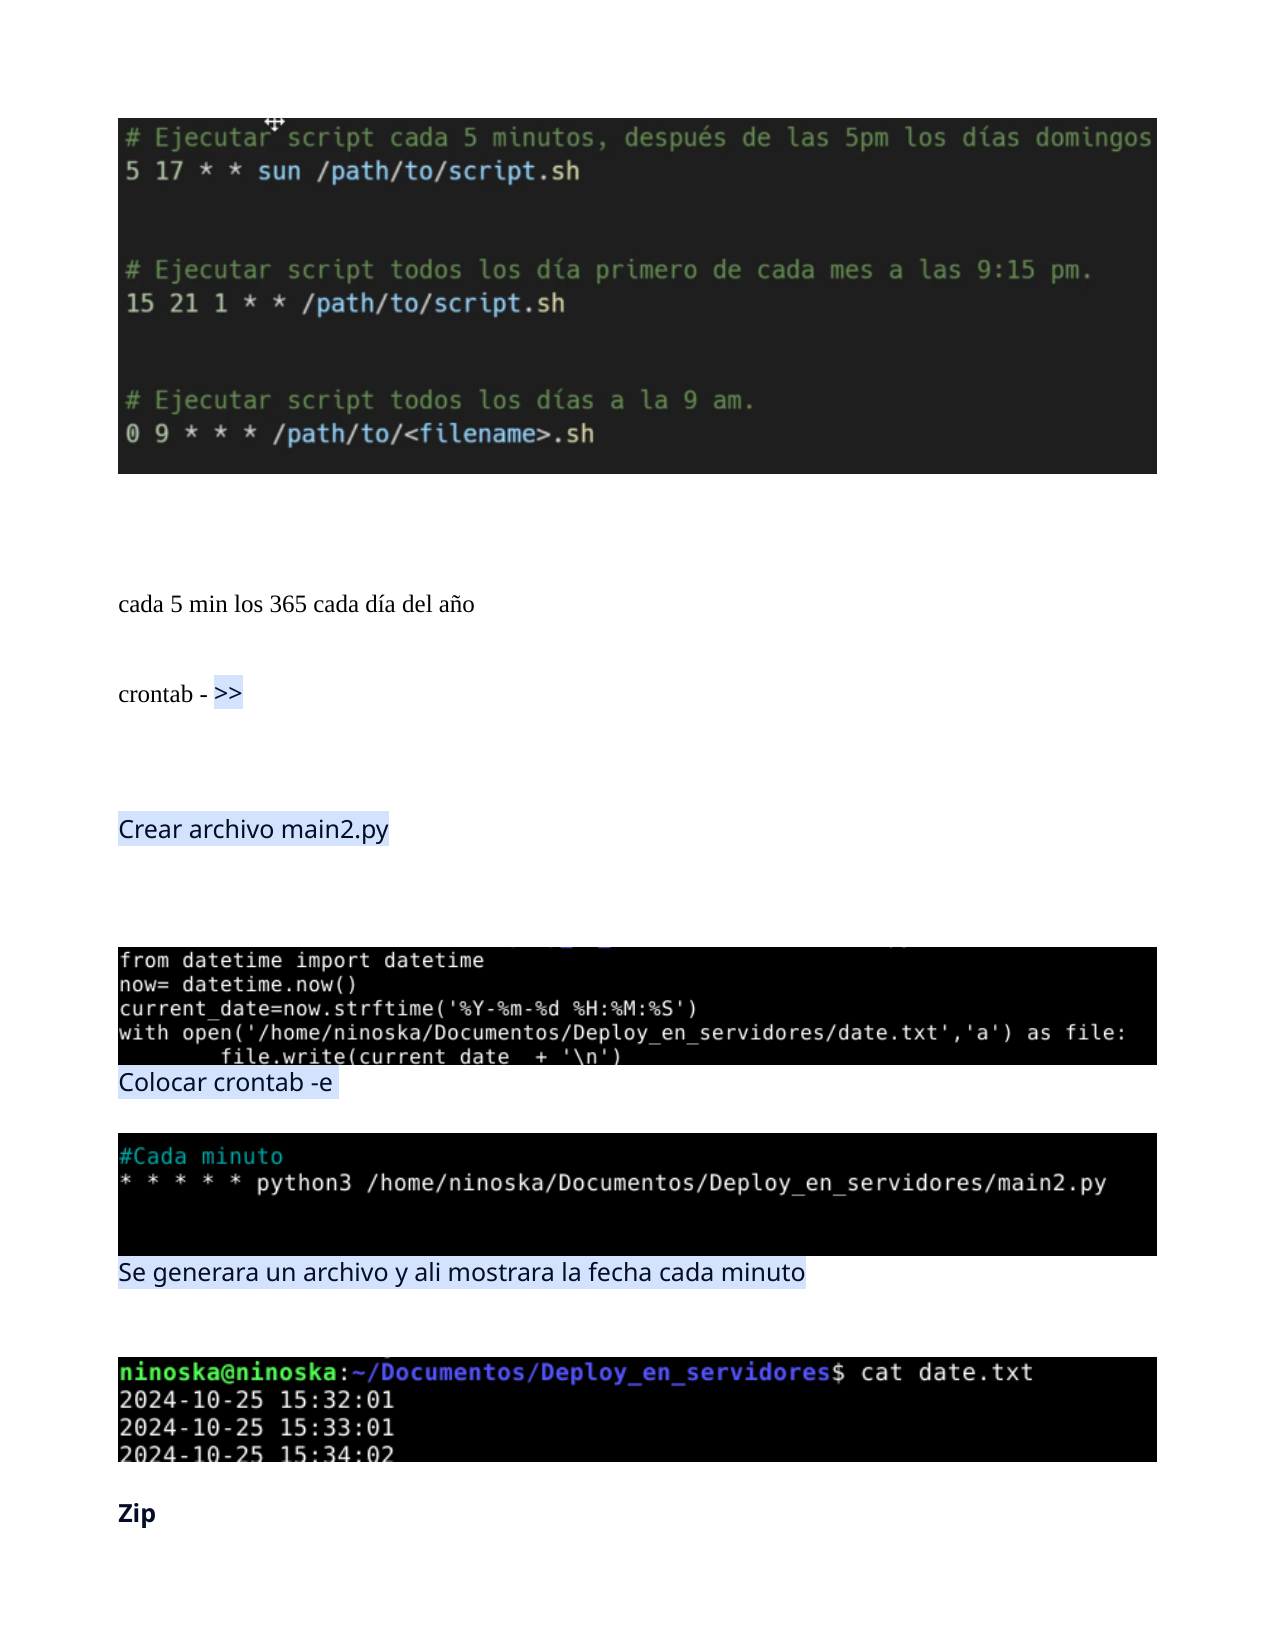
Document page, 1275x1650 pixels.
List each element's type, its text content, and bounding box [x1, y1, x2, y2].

text cada 5 min los 365 cada día del año [118, 589, 1157, 618]
text Crear archivo main2.py [118, 811, 1157, 846]
picture [118, 1133, 1157, 1256]
picture [118, 947, 1157, 1065]
text Colocar crontab -e [118, 1065, 1157, 1099]
picture [118, 1357, 1157, 1462]
text crontab - >> [118, 675, 1157, 709]
text Zip [118, 1496, 1157, 1530]
picture [118, 118, 1157, 474]
text Se generara un archivo y ali mostrara la fecha cada minuto [118, 1256, 1157, 1289]
